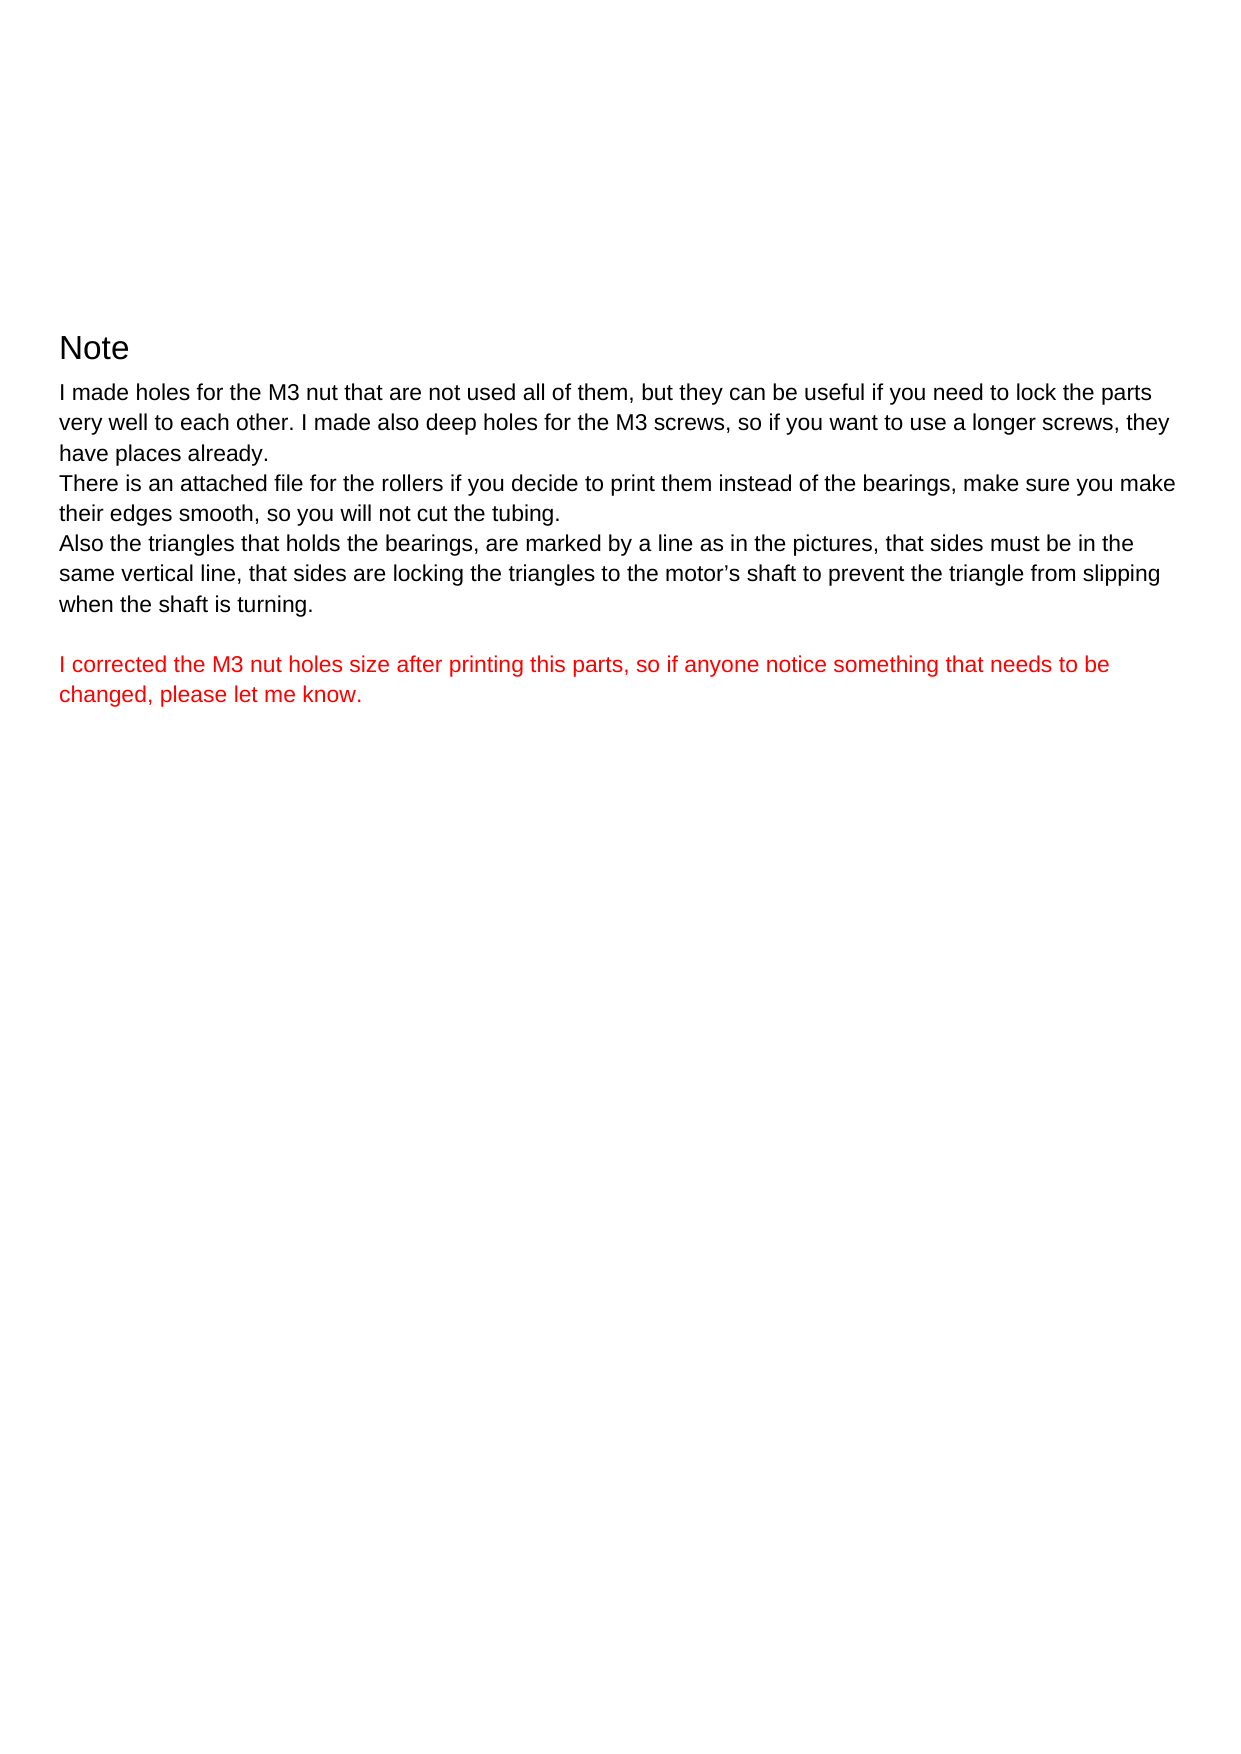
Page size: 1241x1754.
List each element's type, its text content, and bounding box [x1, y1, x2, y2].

subtitle Note [59, 328, 1180, 367]
text I corrected the M3 nut holes size after printing this parts, so if anyone notice something that needs to be changed, please let me know. [59, 651, 1180, 707]
text Also the triangles that holds the bearings, are marked by a line as in the pictures, that sides must be in the same vertical line, that sides are locking the triangles to the motor’s shaft to prevent the triangle from slipping when the shaft is turning. [59, 530, 1180, 617]
text I made holes for the M3 nut that are not used all of them, but they can be useful if you need to lock the parts very well to each other. I made also deep holes for the M3 screws, so if you want to use a longer screws, they have places already. [59, 379, 1180, 466]
text There is an attached file for the rollers if you decide to print them instead of the bearings, make sure you make their edges smooth, so you will not cut the tubing. [59, 470, 1180, 526]
